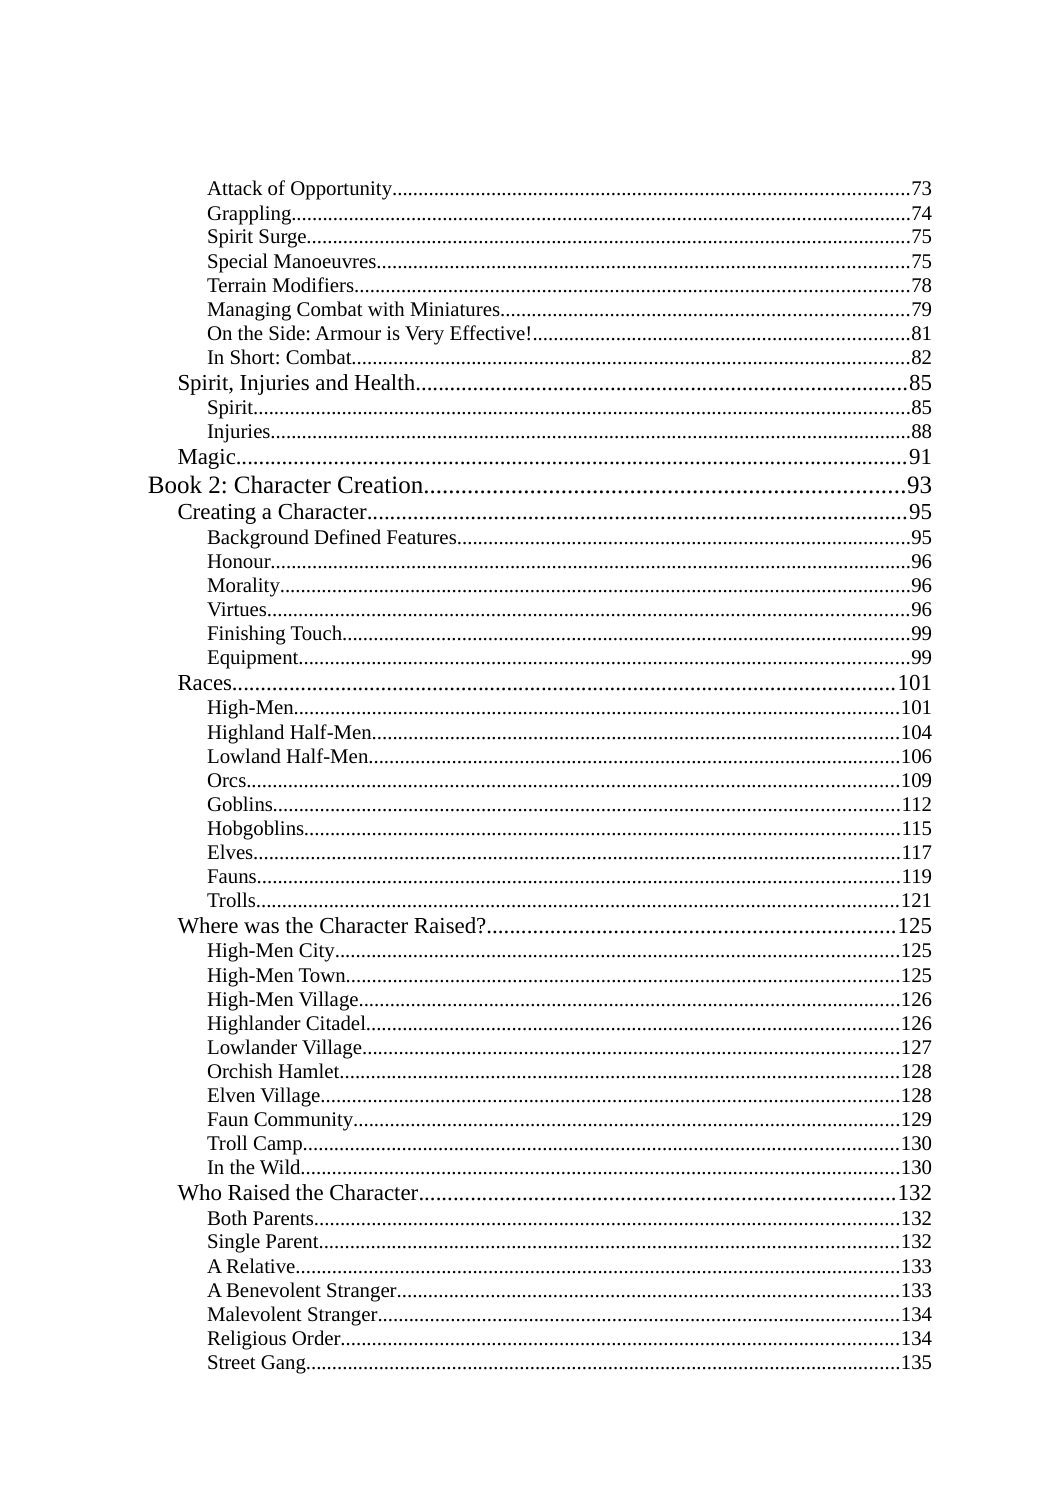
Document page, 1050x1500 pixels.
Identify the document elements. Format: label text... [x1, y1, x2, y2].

text Trolls 121 [207, 888, 932, 912]
text Managing Combat with Miniatures 79 [207, 297, 932, 321]
text Hobgoblins 115 [207, 816, 932, 840]
text Equipment 99 [207, 645, 932, 669]
text Fauns 119 [207, 864, 932, 888]
text High-Men Town 125 [207, 962, 932, 987]
text Attack of Opportunity 73 [207, 176, 932, 200]
text Injuries 88 [207, 419, 932, 443]
text Both Parents 132 [207, 1205, 932, 1229]
text In the Wild 130 [207, 1155, 932, 1179]
text Single Parent 132 [207, 1229, 932, 1253]
text A Benevolent Stranger 133 [207, 1278, 932, 1302]
text Who Raised the Character 132 [177, 1179, 932, 1205]
text Creating a Character 95 [177, 498, 932, 525]
text In Short: Combat 82 [207, 345, 932, 369]
text Terrain Modifiers 78 [207, 273, 932, 297]
text A Relative 133 [207, 1253, 932, 1278]
text Malevolent Stranger 134 [207, 1302, 932, 1326]
text High-Men Village 126 [207, 987, 932, 1011]
text Special Manoeuvres 75 [207, 248, 932, 273]
text Book 2: Character Creation 93 [148, 470, 932, 498]
text Orchish Hamlet 128 [207, 1059, 932, 1083]
text Highlander Citadel 126 [207, 1011, 932, 1035]
text Background Defined Features 95 [207, 525, 932, 549]
text Religious Order 134 [207, 1326, 932, 1350]
text Lowlander Village 127 [207, 1035, 932, 1059]
text Street Gang 135 [207, 1350, 932, 1374]
text On the Side: Armour is Very Effective! 81 [207, 321, 932, 345]
text Virtues 96 [207, 597, 932, 621]
text Elven Village 128 [207, 1083, 932, 1107]
text Magic 91 [177, 443, 932, 470]
text Orcs 109 [207, 768, 932, 792]
text Spirit Surge 75 [207, 224, 932, 248]
text High-Men 101 [207, 696, 932, 719]
text High-Men City 125 [207, 938, 932, 962]
text Faun Community 129 [207, 1107, 932, 1131]
text Honour 96 [207, 549, 932, 573]
text Elves 117 [207, 840, 932, 864]
text Troll Camp 130 [207, 1131, 932, 1155]
text Spirit, Injuries and Health 85 [177, 369, 932, 395]
text Morality 96 [207, 573, 932, 597]
text Grappling 74 [207, 200, 932, 224]
text Goblins 112 [207, 792, 932, 816]
text Where was the Character Raised? 125 [177, 912, 932, 938]
text Lowland Half-Men 106 [207, 744, 932, 768]
text Finishing Touch 99 [207, 621, 932, 645]
text Spirit 85 [207, 395, 932, 419]
text Races 101 [177, 669, 932, 696]
text Highland Half-Men 104 [207, 719, 932, 744]
